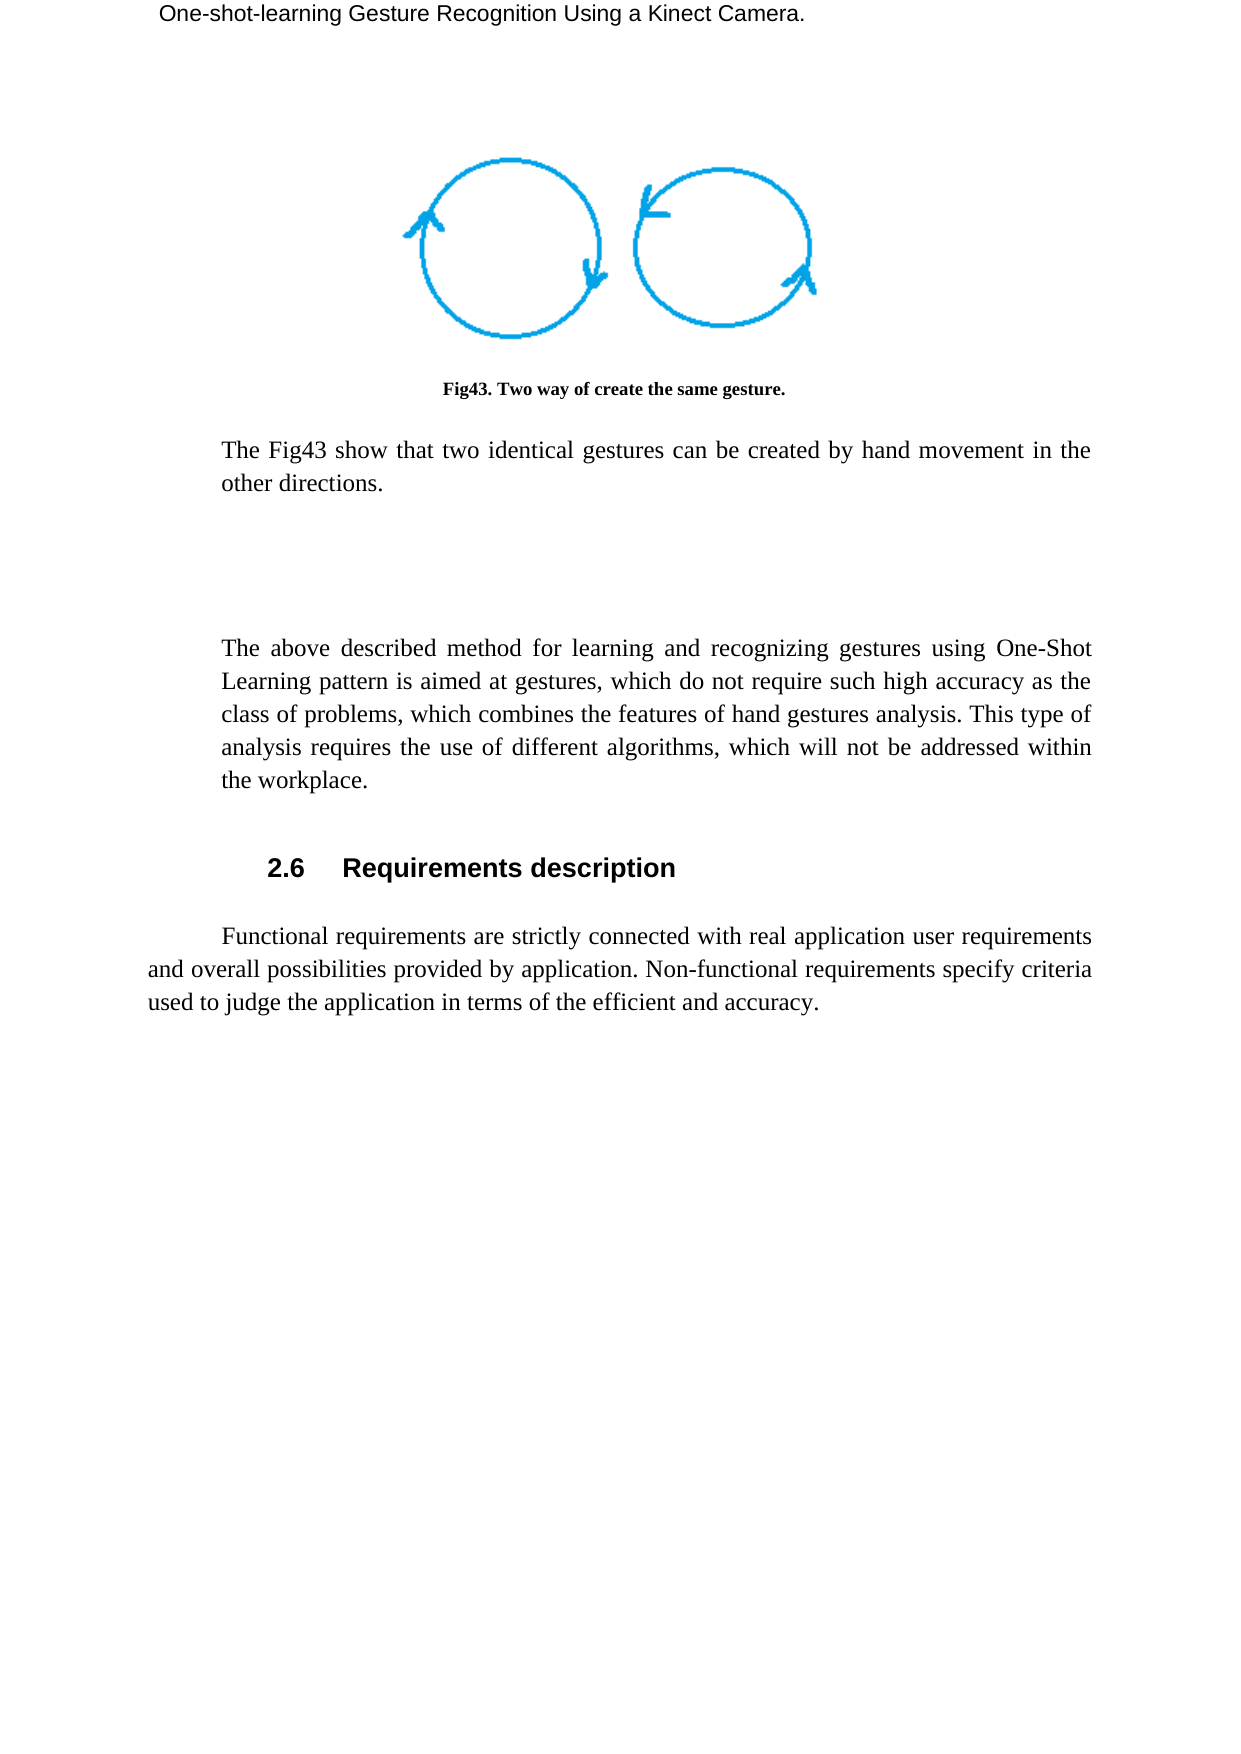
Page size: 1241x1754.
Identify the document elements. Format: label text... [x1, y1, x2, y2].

text The above described method for learning and recognizing gestures using One-Shot Learning pattern is aimed at gestures, which do not require such high accuracy as the class of problems, which combines the features of hand gestures analysis. This type of analysis requires the use of different algorithms, which will not be addressed within the workplace. [221, 633, 1093, 794]
list Fig43. Two way of create the same gesture. [370, 377, 1093, 399]
list Requirements description [267, 852, 1093, 884]
text Functional requirements are strictly connected with real application user requirements and overall possibilities provided by application. Non-functional requirements specify criteria used to judge the application in terms of the efficient and accuracy. [148, 921, 1093, 1016]
text The Fig43 show that two identical gestures can be created by hand movement in the other directions. [221, 435, 1093, 497]
